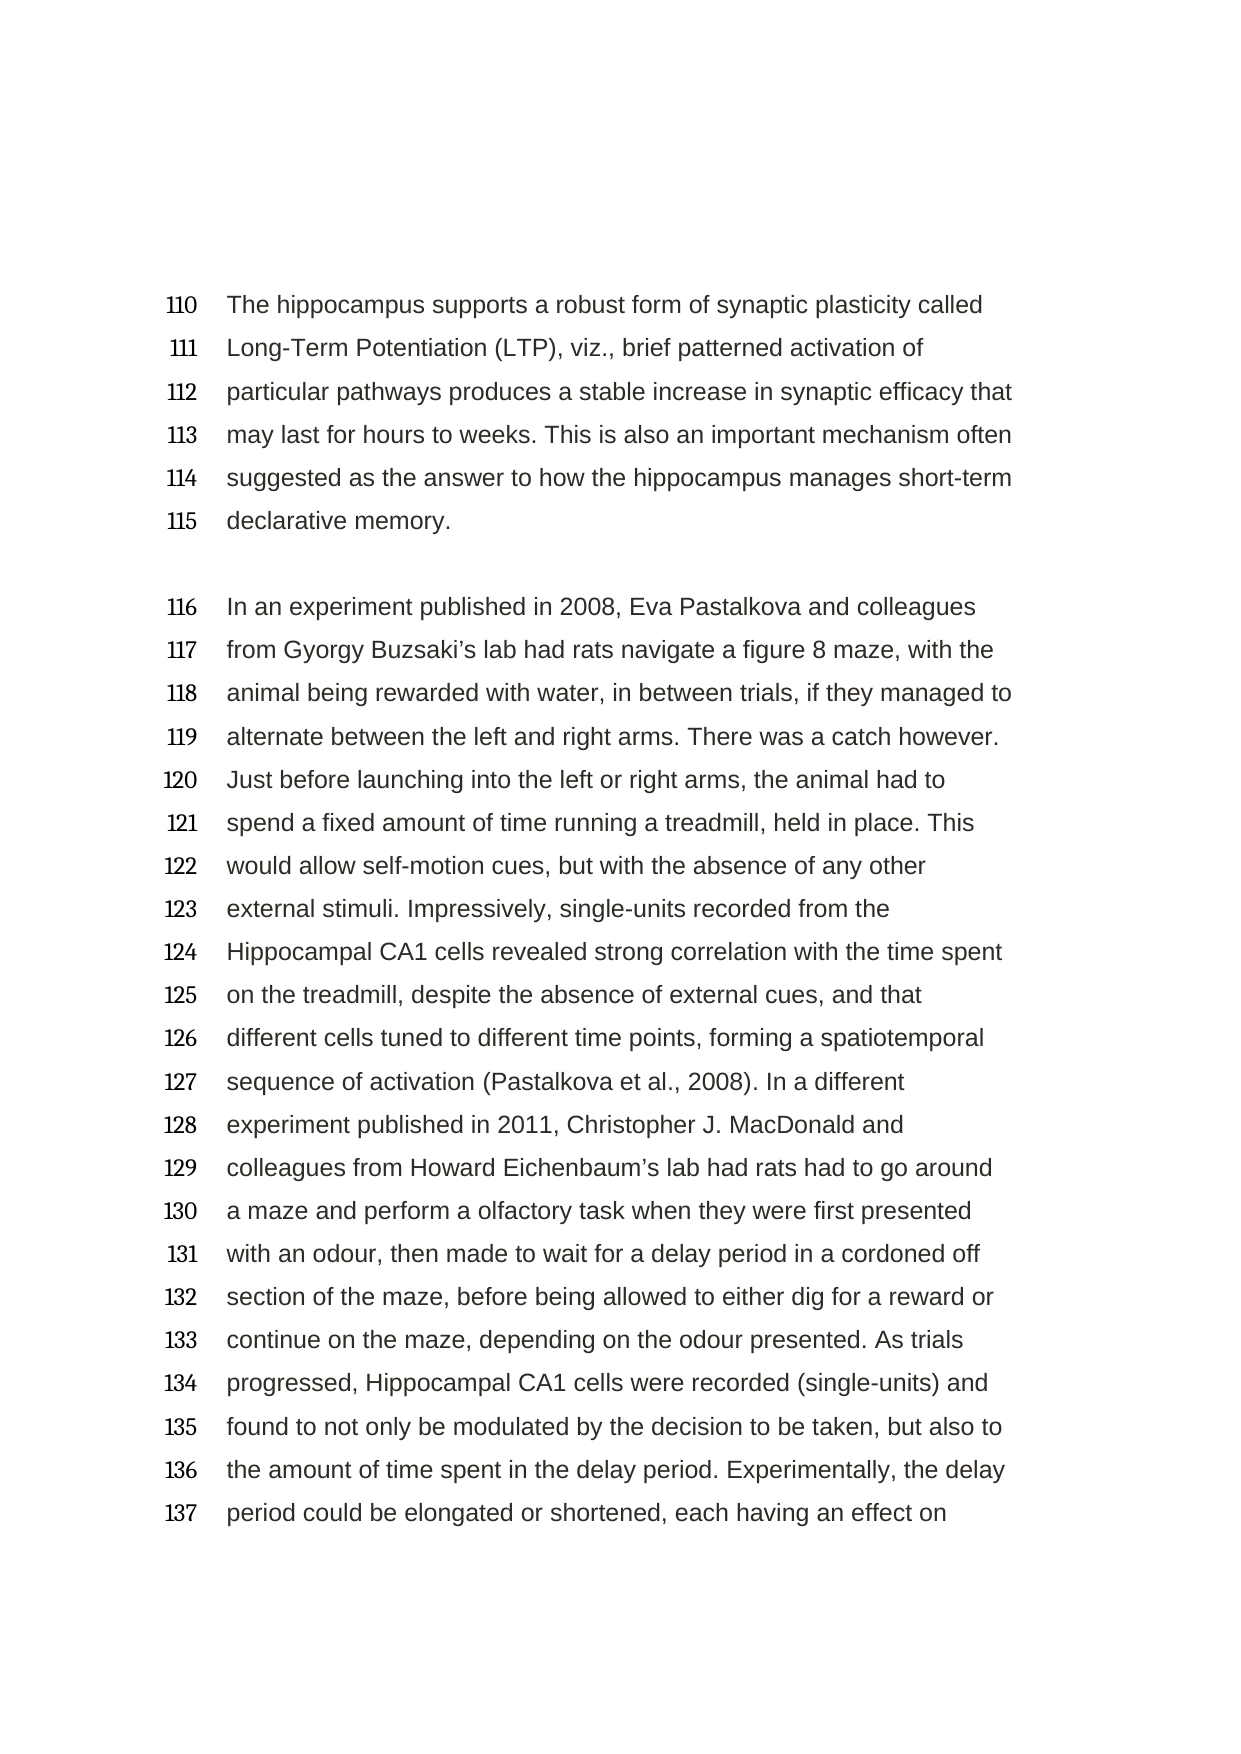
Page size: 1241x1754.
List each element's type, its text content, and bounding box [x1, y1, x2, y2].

text The hippocampus supports a robust form of synaptic plasticity called Long-Term Potentiation (LTP), viz., brief patterned activation of particular pathways produces a stable increase in synaptic efficacy that may last for hours to weeks. This is also an important mechanism often suggested as the answer to how the hippocampus manages short-term declarative memory. [226, 290, 1014, 535]
text In an experiment published in 2008, Eva Pastalkova and colleagues from Gyorgy Buzsaki’s lab had rats navigate a figure 8 maze, with the animal being rewarded with water, in between trials, if they managed to alternate between the left and right arms. There was a catch however. Just before launching into the left or right arms, the animal had to spend a fixed amount of time running a treadmill, held in place. This would allow self-motion cues, but with the absence of any other external stimuli. Impressively, single-units recorded from the Hippocampal CA1 cells revealed strong correlation with the time spent on the treadmill, despite the absence of external cues, and that different cells tuned to different time points, forming a spatiotemporal sequence of activation (Pastalkova et al., 2008)⁠. In a different experiment published in 2011, Christopher J. MacDonald and colleagues from Howard Eichenbaum’s lab had rats had to go around a maze and perform a olfactory task when they were first presented with an odour, then made to wait for a delay period in a cordoned off section of the maze, before being allowed to either dig for a reward or continue on the maze, depending on the odour presented. As trials progressed, Hippocampal CA1 cells were recorded (single-units) and found to not only be modulated by the decision to be taken, but also to the amount of time spent in the delay period. Experimentally, the delay period could be elongated or shortened, each having an effect on [226, 592, 1014, 1527]
